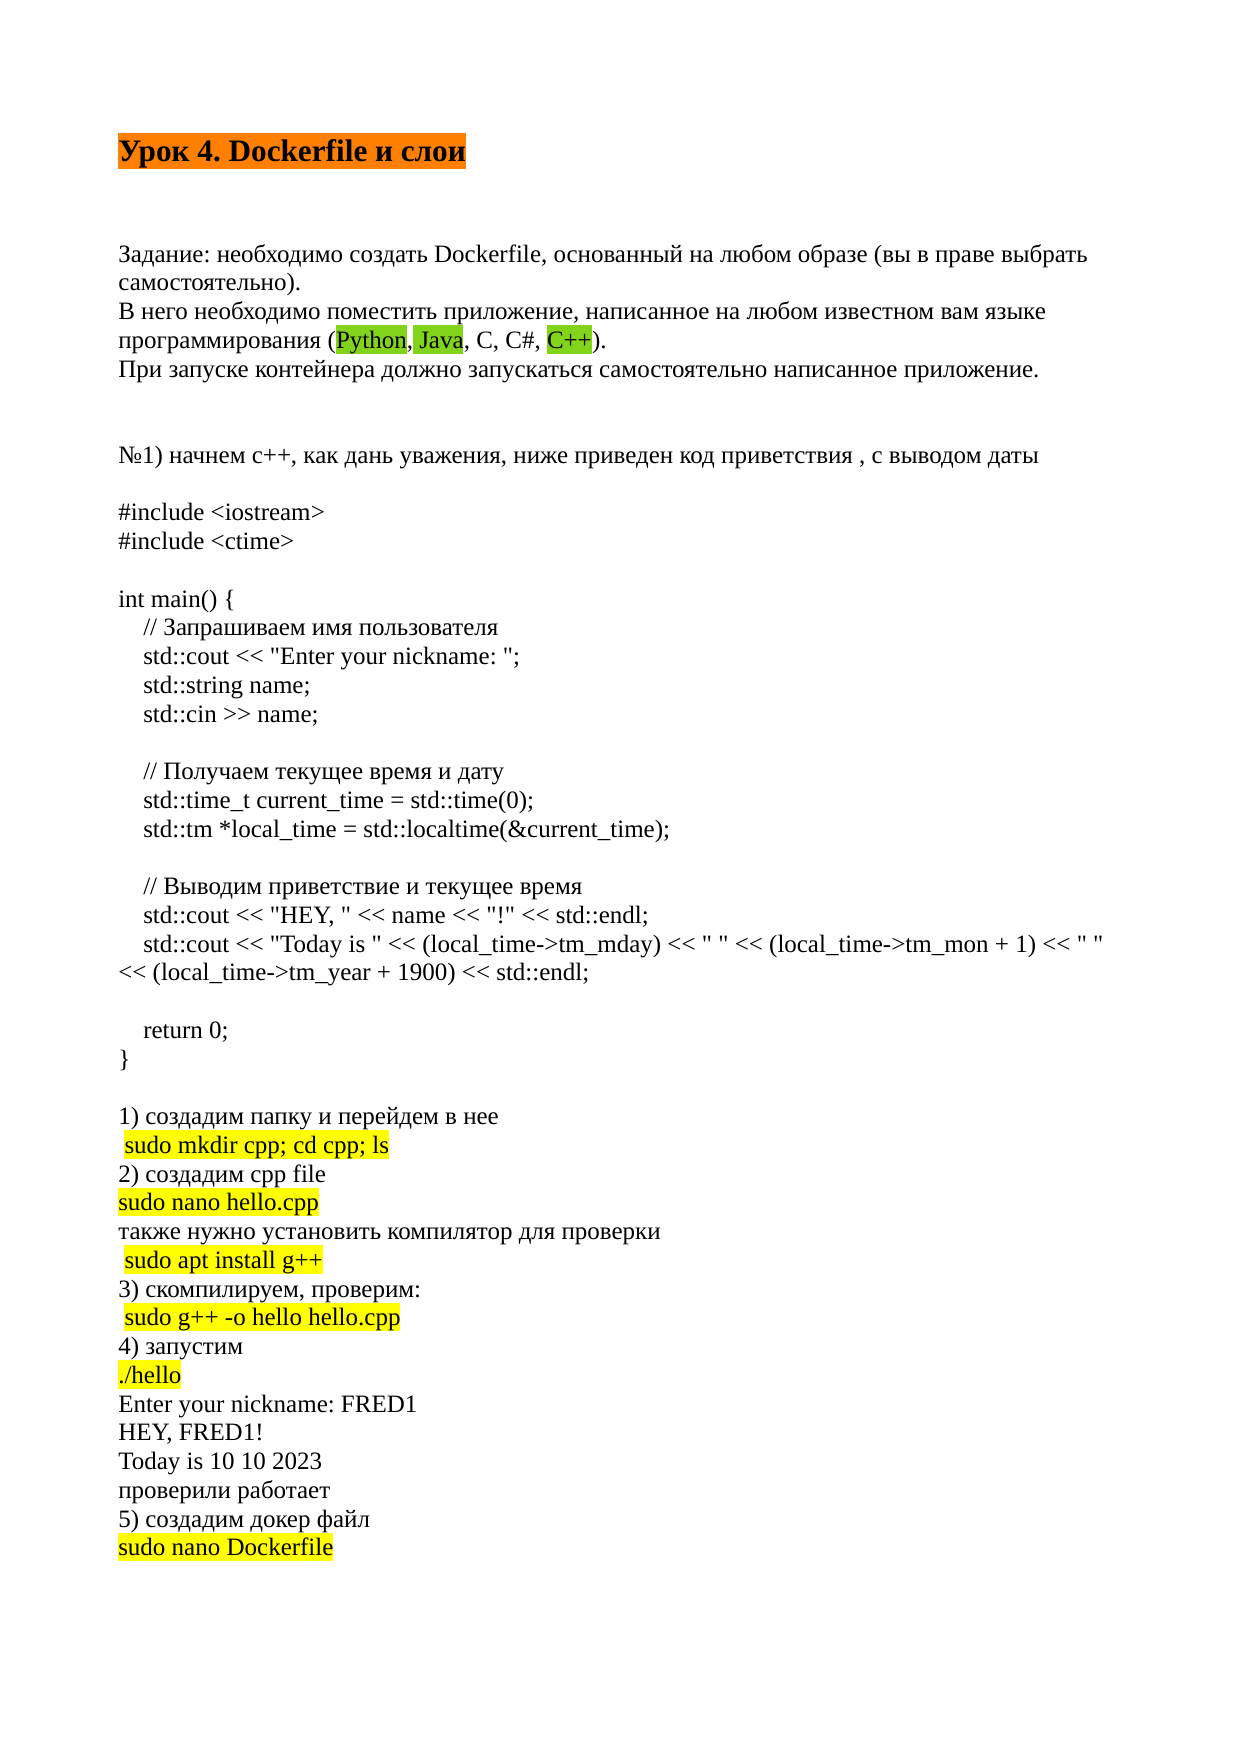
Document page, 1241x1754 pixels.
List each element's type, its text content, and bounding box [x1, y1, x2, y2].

text 4) запустим [118, 1331, 1122, 1360]
text // Получаем текущее время и дату [118, 756, 1122, 785]
text return 0; [118, 1015, 1122, 1044]
text int main() { [118, 584, 1122, 612]
text } [118, 1044, 1122, 1072]
text sudo apt install g++ [118, 1245, 1122, 1274]
text sudo nano Dockerfile [118, 1532, 1122, 1561]
text // Запрашиваем имя пользователя [118, 612, 1122, 641]
text std::cin >> name; [118, 699, 1122, 727]
text std::time_t current_time = std::time(0); [118, 785, 1122, 814]
text std::cout << "Enter your nickname: "; [118, 641, 1122, 670]
subtitle Урок 4. Dockerfile и слои [118, 133, 1122, 169]
text #include <iostream> [118, 497, 1122, 526]
text проверили работает [118, 1475, 1122, 1504]
text sudo nano hello.cpp [118, 1187, 1122, 1216]
text std::cout << "HEY, " << name << "!" << std::endl; [118, 900, 1122, 929]
text HEY, FRED1! [118, 1417, 1122, 1446]
text std::cout << "Today is " << (local_time->tm_mday) << " " << (local_time->tm_mon + 1) << " " << (local_time->tm_year + 1900) << std::endl; [118, 929, 1122, 986]
text std::tm *local_time = std::localtime(&current_time); [118, 814, 1122, 842]
text std::string name; [118, 670, 1122, 699]
text 2) создадим cpp file [118, 1159, 1122, 1187]
text // Выводим приветствие и текущее время [118, 871, 1122, 900]
text #include <ctime> [118, 526, 1122, 555]
text 5) создадим докер файл [118, 1504, 1122, 1532]
text 1) создадим папку и перейдем в нее [118, 1101, 1122, 1130]
text sudo g++ -o hello hello.cpp [118, 1302, 1122, 1331]
text 3) скомпилируем, проверим: [118, 1274, 1122, 1302]
text Today is 10 10 2023 [118, 1446, 1122, 1475]
text ./hello [118, 1360, 1122, 1389]
text также нужно установить компилятор для проверки [118, 1216, 1122, 1245]
text sudo mkdir cpp; cd cpp; ls [118, 1130, 1122, 1159]
text Enter your nickname: FRED1 [118, 1389, 1122, 1417]
text №1) начнем с++, как дань уважения, ниже приведен код приветствия , с выводом даты [118, 440, 1122, 469]
text Задание: необходимо создать Dockerfile, основанный на любом образе (вы в праве выбрать самостоятельно). В него необходимо поместить приложение, написанное на любом известном вам языке программирования (Python, Java, C, С#, C++). При запуске контейнера должно запускаться самостоятельно написанное приложение. [118, 239, 1122, 382]
